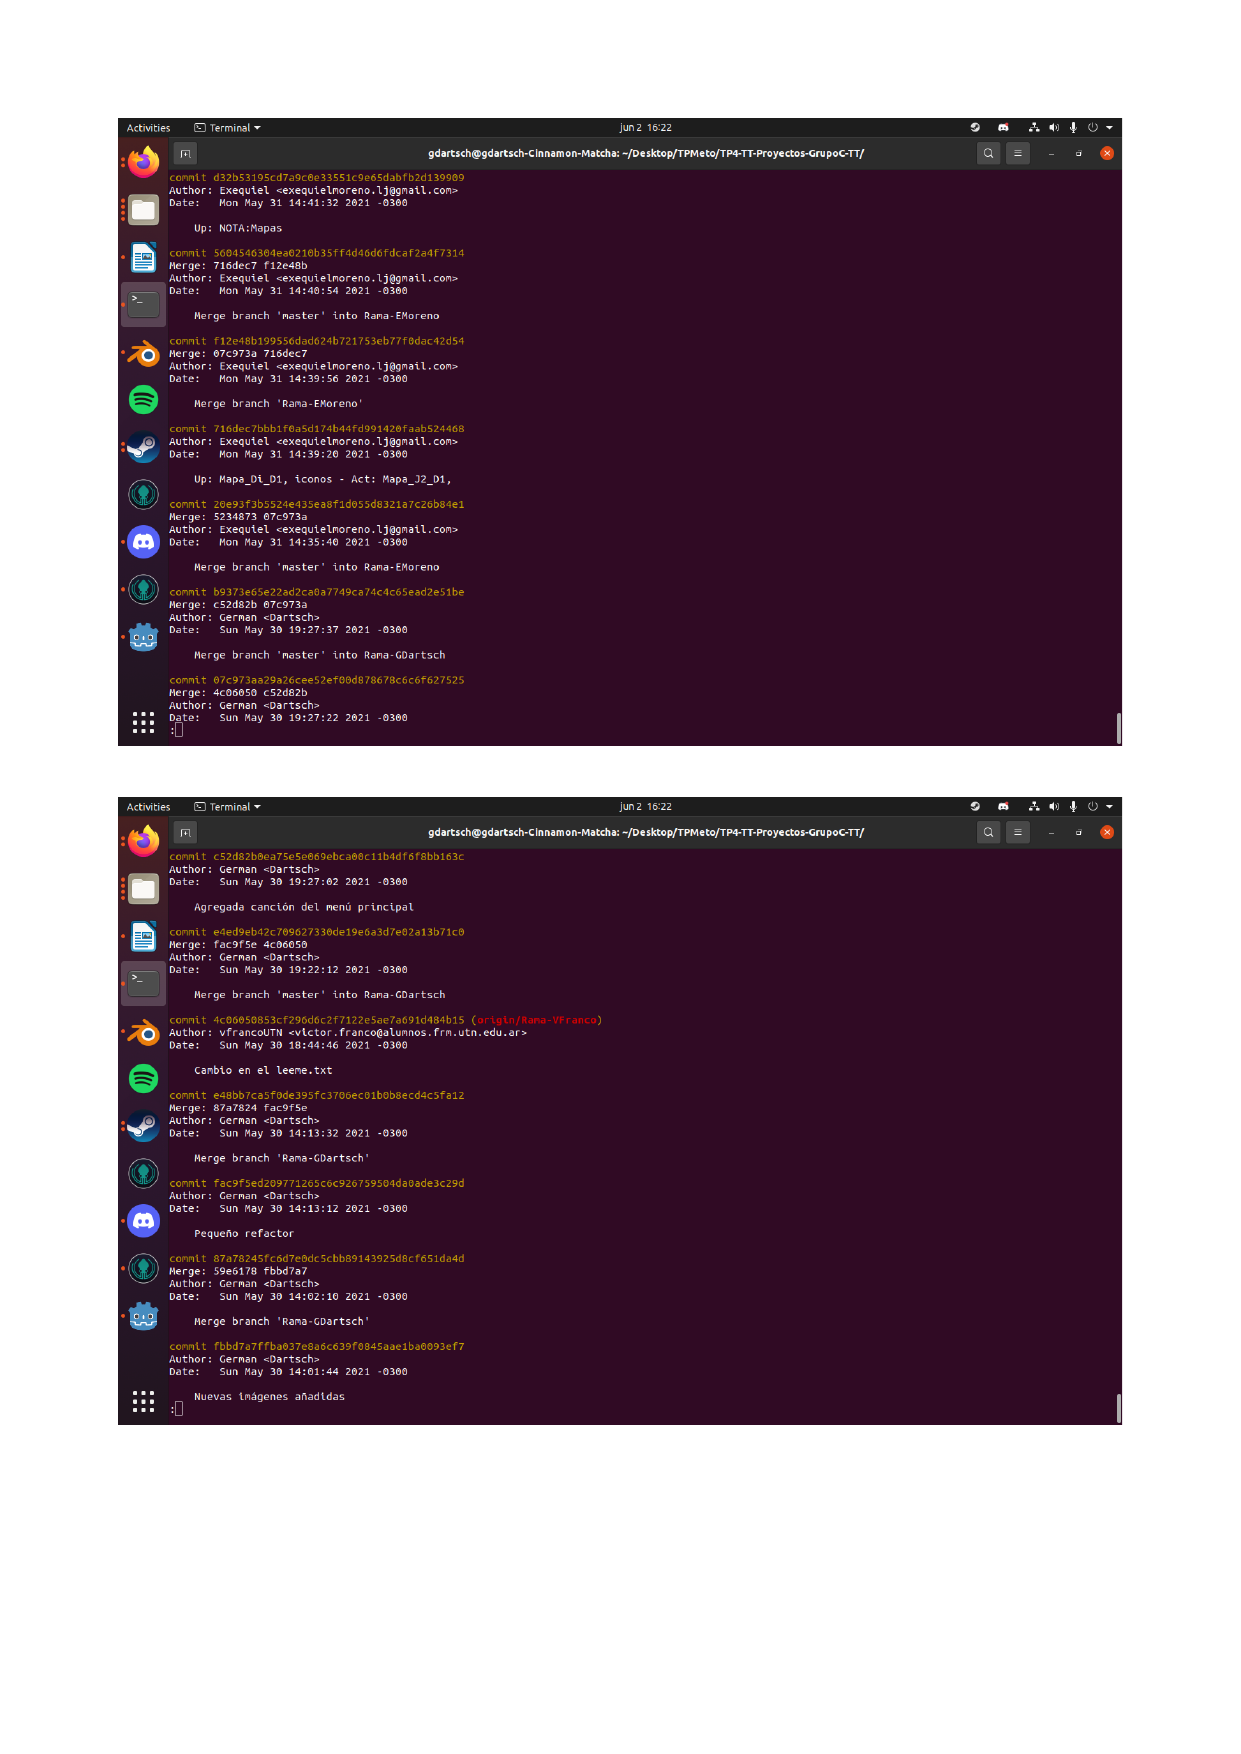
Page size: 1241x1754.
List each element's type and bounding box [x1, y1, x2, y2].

picture [118, 118, 1123, 746]
picture [118, 797, 1123, 1425]
